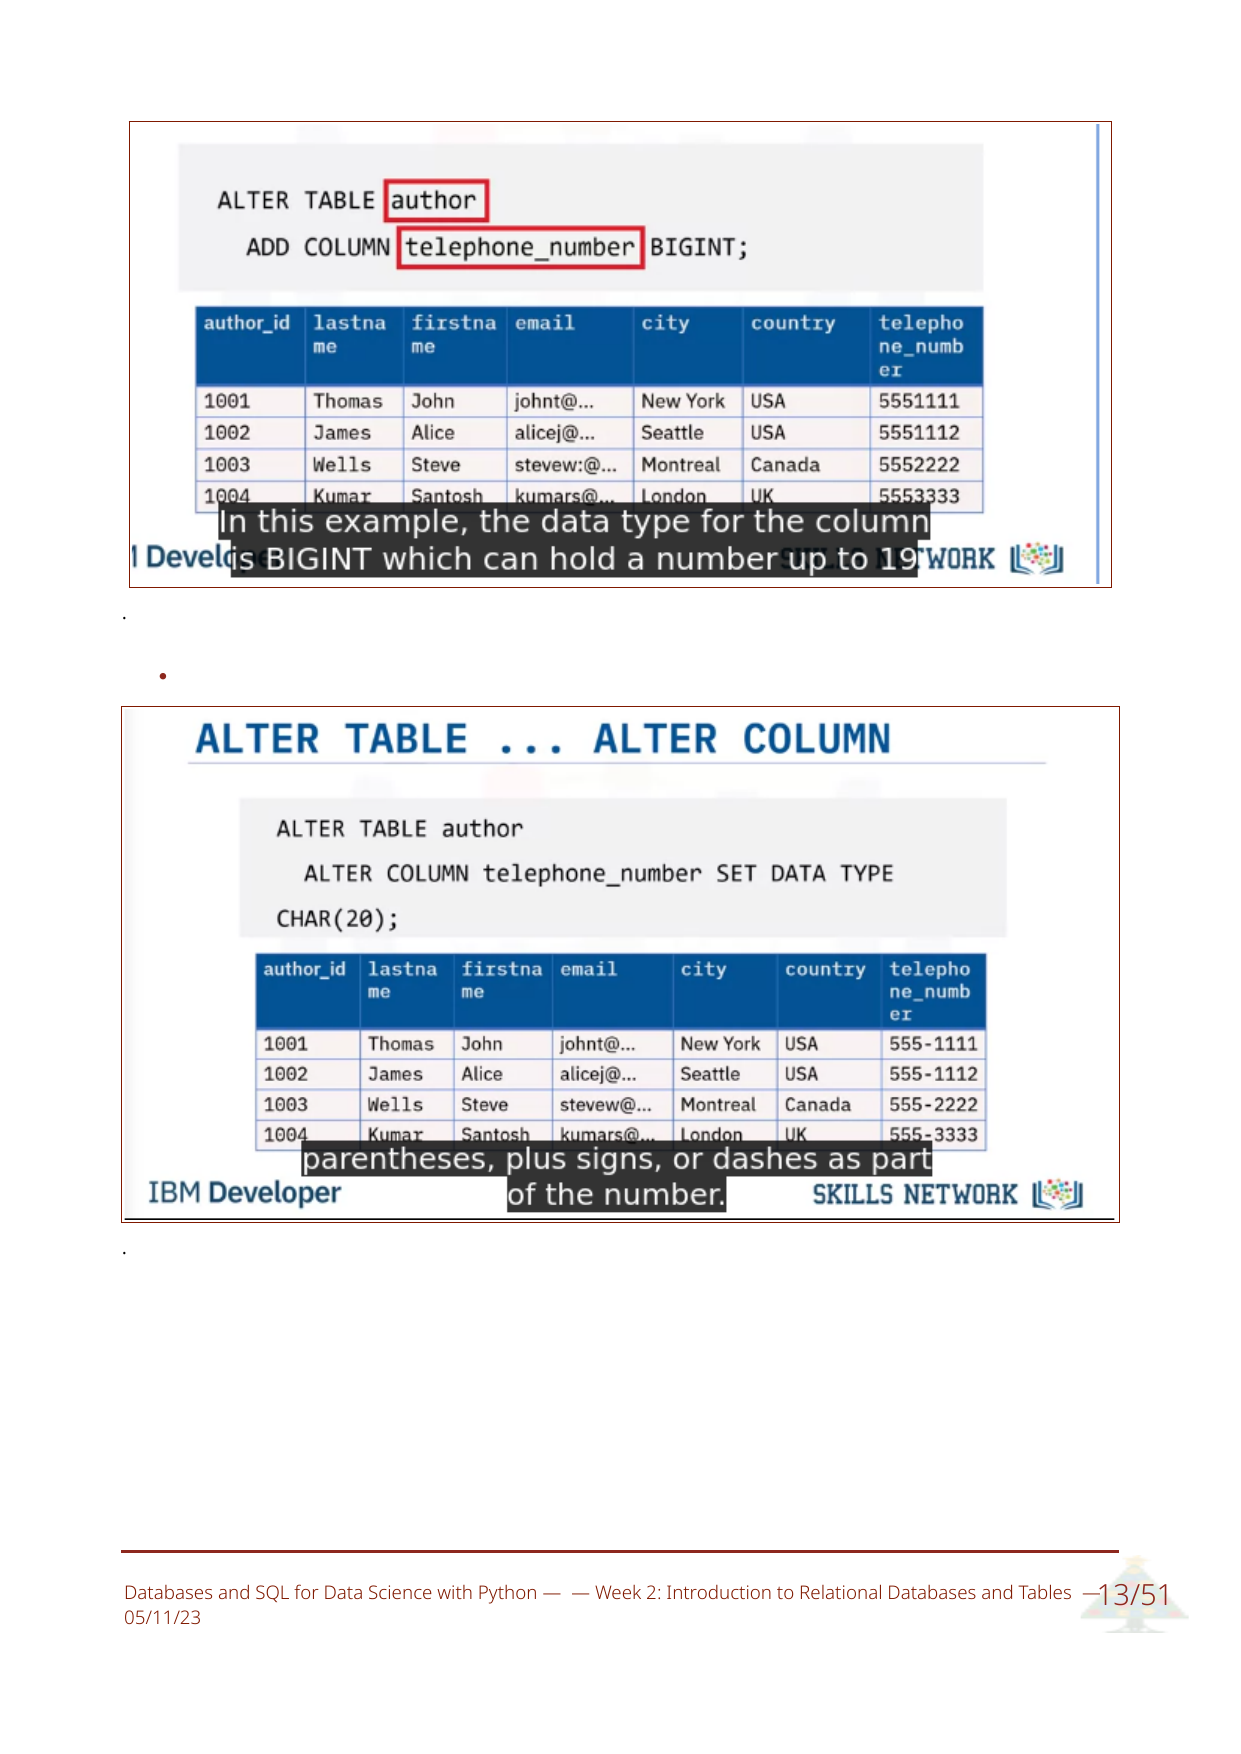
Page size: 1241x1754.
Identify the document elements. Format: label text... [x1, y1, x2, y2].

text . [121, 121, 1119, 626]
picture [124, 709, 1116, 1220]
text . [121, 1223, 1119, 1262]
text [122, 707, 1119, 1222]
picture [131, 124, 1109, 584]
